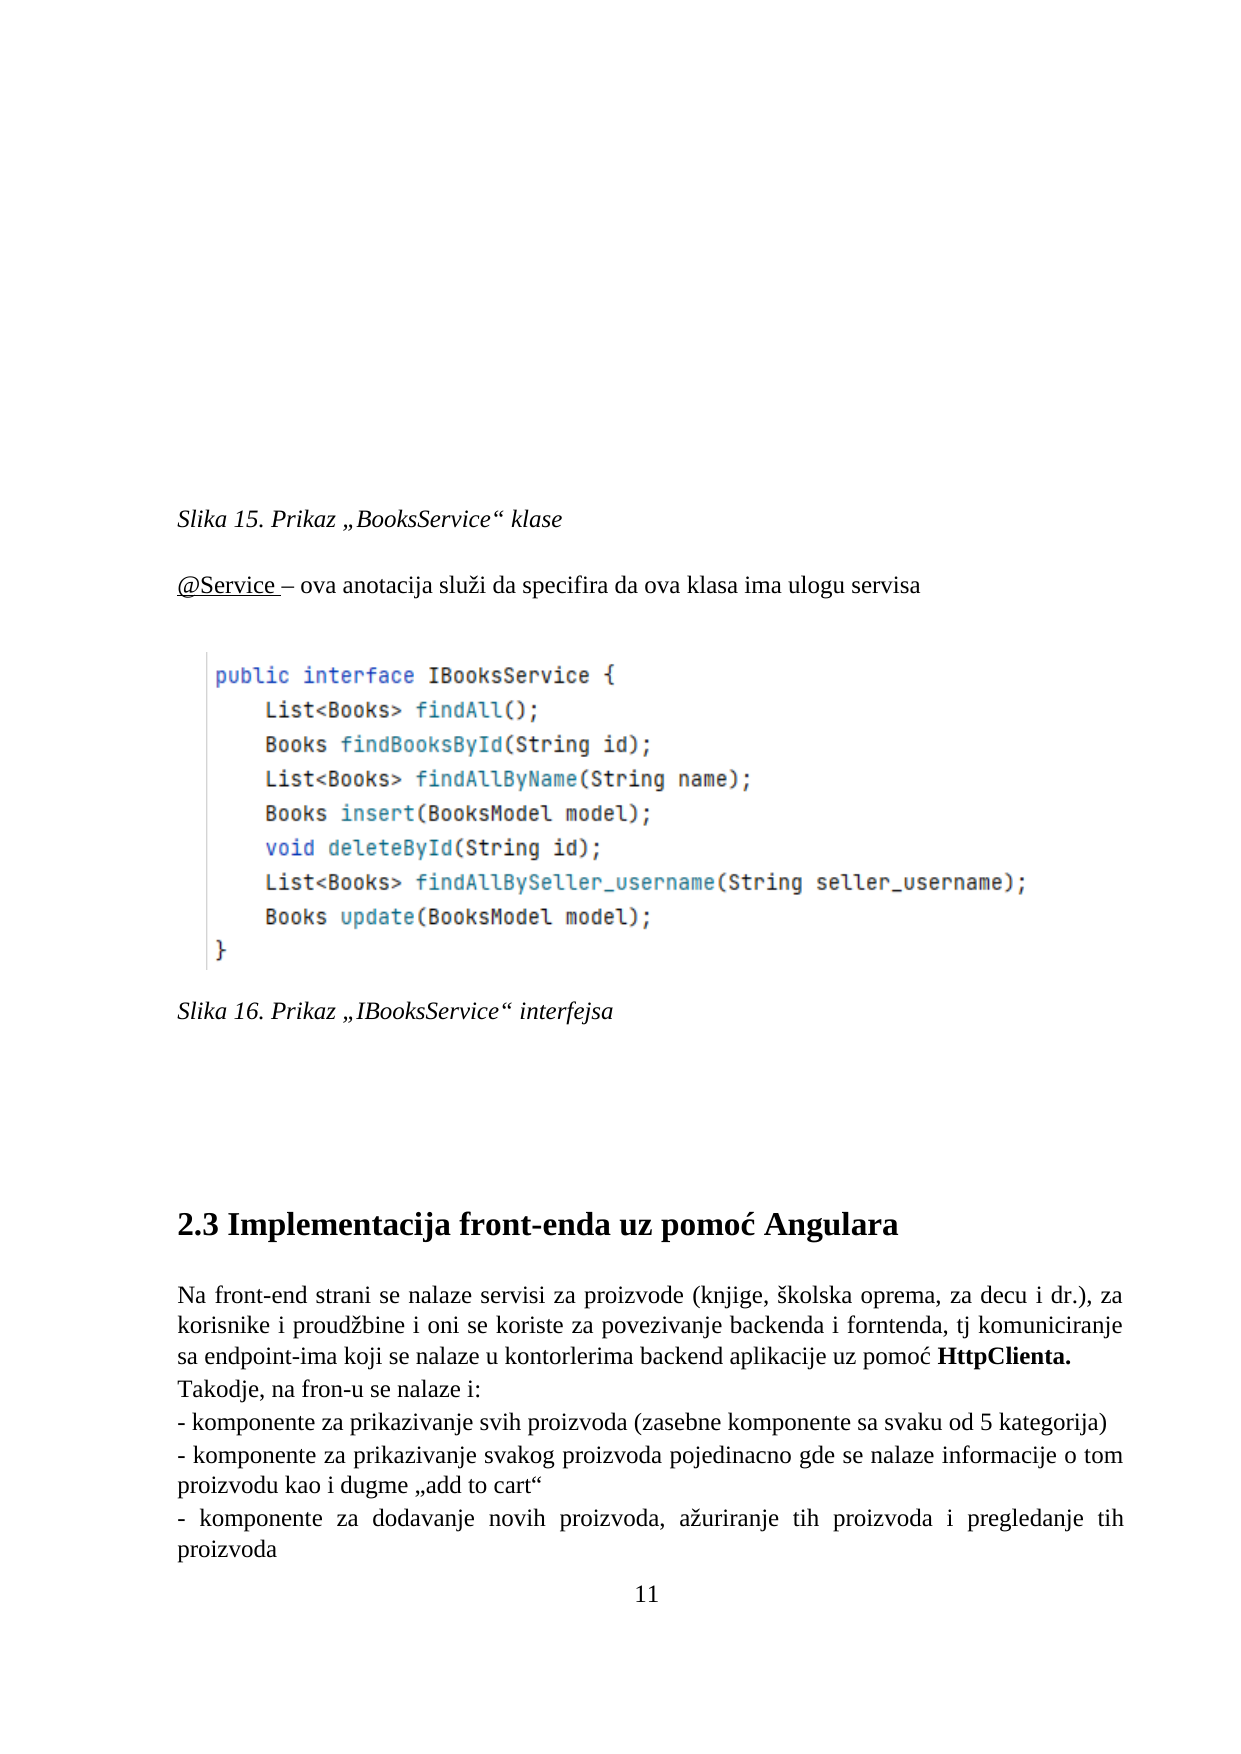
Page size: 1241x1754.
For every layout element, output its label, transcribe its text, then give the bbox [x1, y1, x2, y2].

text Takodje, na fron-u se nalaze i: [177, 1374, 1124, 1403]
text Slika 16. Prikaz „IBooksService“ interfejsa [177, 996, 1123, 1025]
text - komponente za dodavanje novih proizvoda, ažuriranje tih proizvoda i pregledanje tih proizvoda [177, 1503, 1124, 1562]
text - komponente za prikazivanje svih proizvoda (zasebne komponente sa svaku od 5 kategorija) [177, 1407, 1124, 1436]
text Slika 15. Prikaz „BooksService“ klase [177, 504, 1123, 532]
text Na front-end strani se nalaze servisi za proizvode (knjige, školska oprema, za decu i dr.), za korisnike i proudžbine i oni se koriste za povezivanje backenda i forntenda, tj komuniciranje sa endpoint-ima koji se nalaze u kontorlerima backend aplikacije uz pomoć HttpClienta. [177, 1280, 1124, 1369]
text 2.3 Implementacija front-enda uz pomoć Angulara [177, 1204, 1166, 1242]
text @Service – ova anotacija služi da specifira da ova klasa ima ulogu servisa [177, 570, 1166, 598]
text - komponente za prikazivanje svakog proizvoda pojedinacno gde se nalaze informacije o tom proizvodu kao i dugme „add to cart“ [177, 1440, 1124, 1499]
